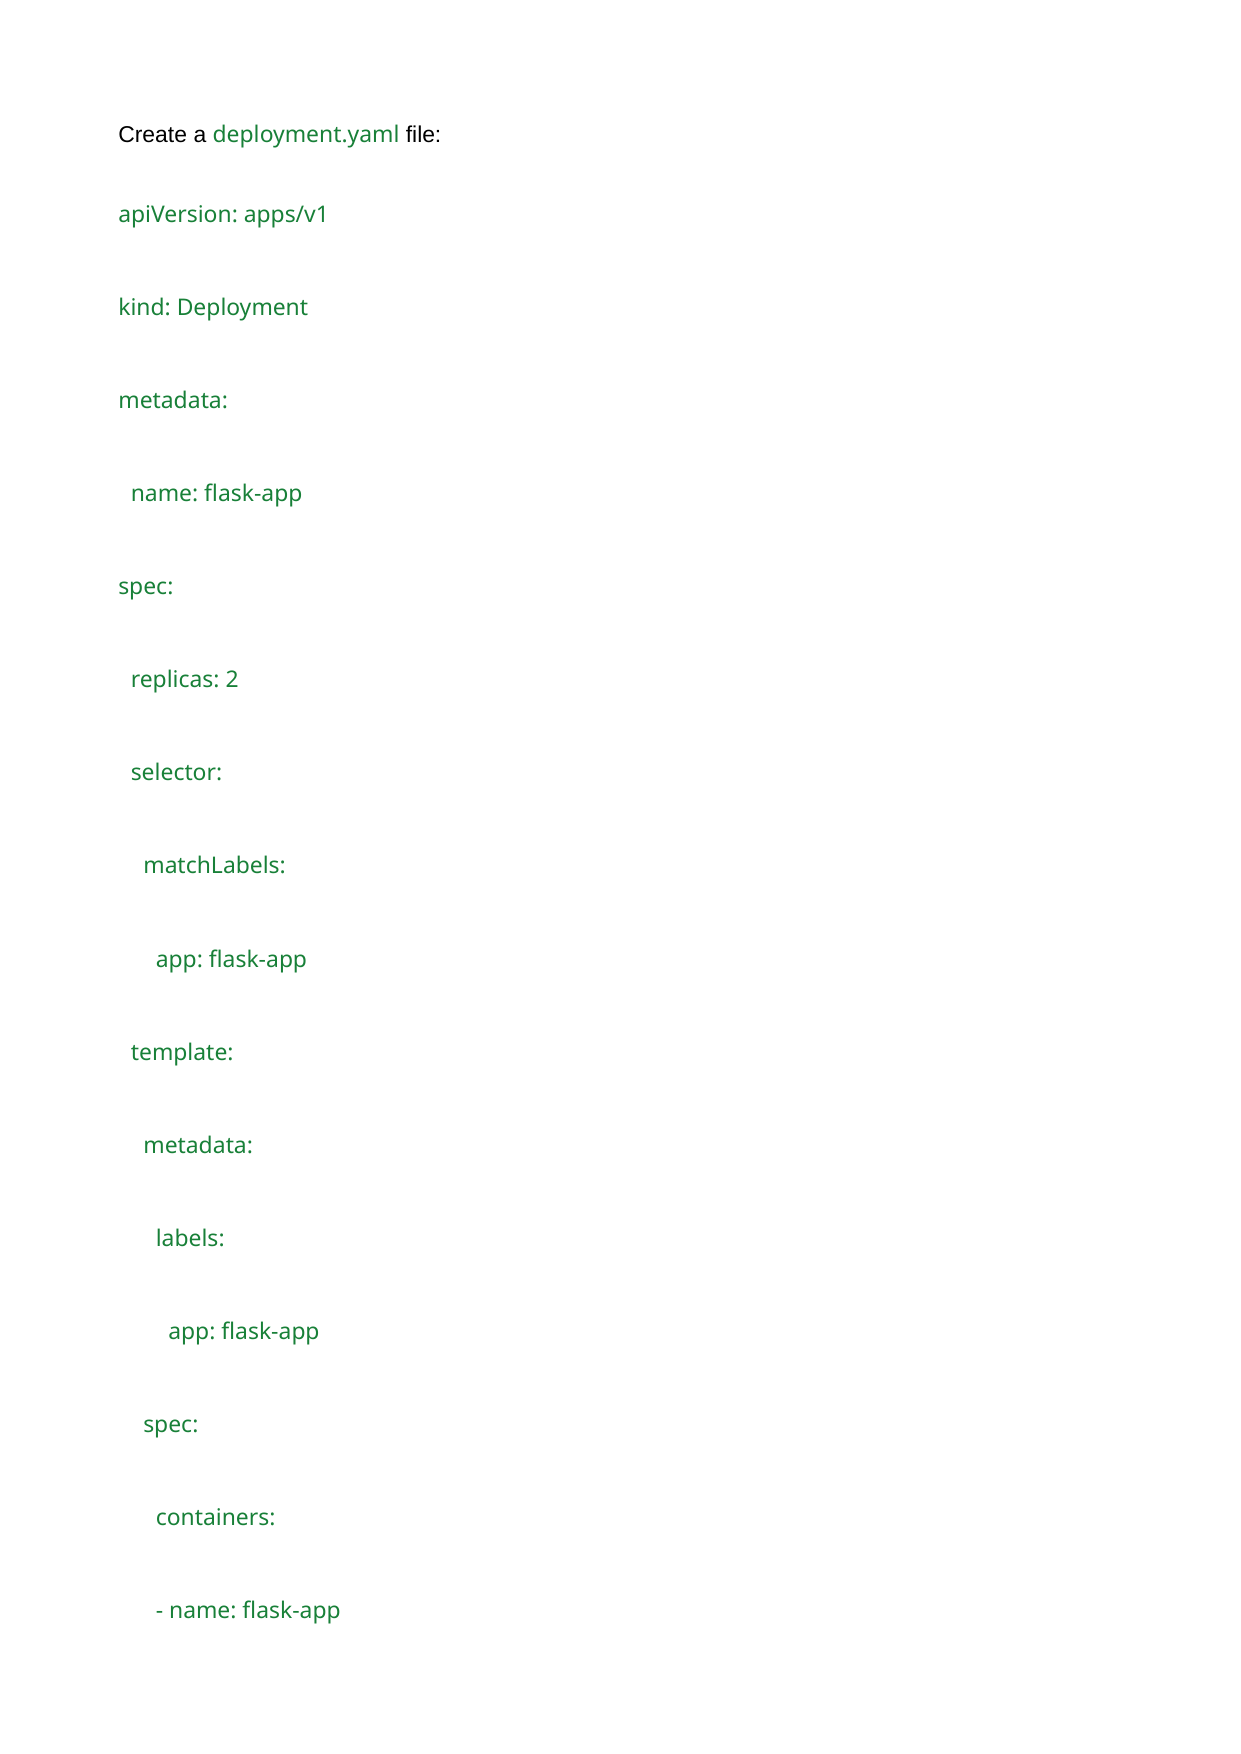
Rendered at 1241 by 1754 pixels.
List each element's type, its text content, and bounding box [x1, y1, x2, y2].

text spec: [118, 570, 1122, 601]
text app: flask-app [118, 1315, 1122, 1346]
text name: flask-app [118, 477, 1122, 508]
text metadata: [118, 1129, 1122, 1160]
text Create a deployment.yaml file: apiVersion: apps/v1 [118, 118, 1122, 229]
text template: [118, 1036, 1122, 1067]
text metadata: [118, 384, 1122, 415]
text app: flask-app [118, 943, 1122, 974]
text replicas: 2 [118, 663, 1122, 694]
text matchLabels: [118, 849, 1122, 881]
text selector: [118, 756, 1122, 788]
text containers: [118, 1501, 1122, 1533]
text labels: [118, 1222, 1122, 1253]
text - name: flask-app [118, 1594, 1122, 1626]
text kind: Deployment [118, 291, 1122, 322]
text spec: [118, 1408, 1122, 1439]
